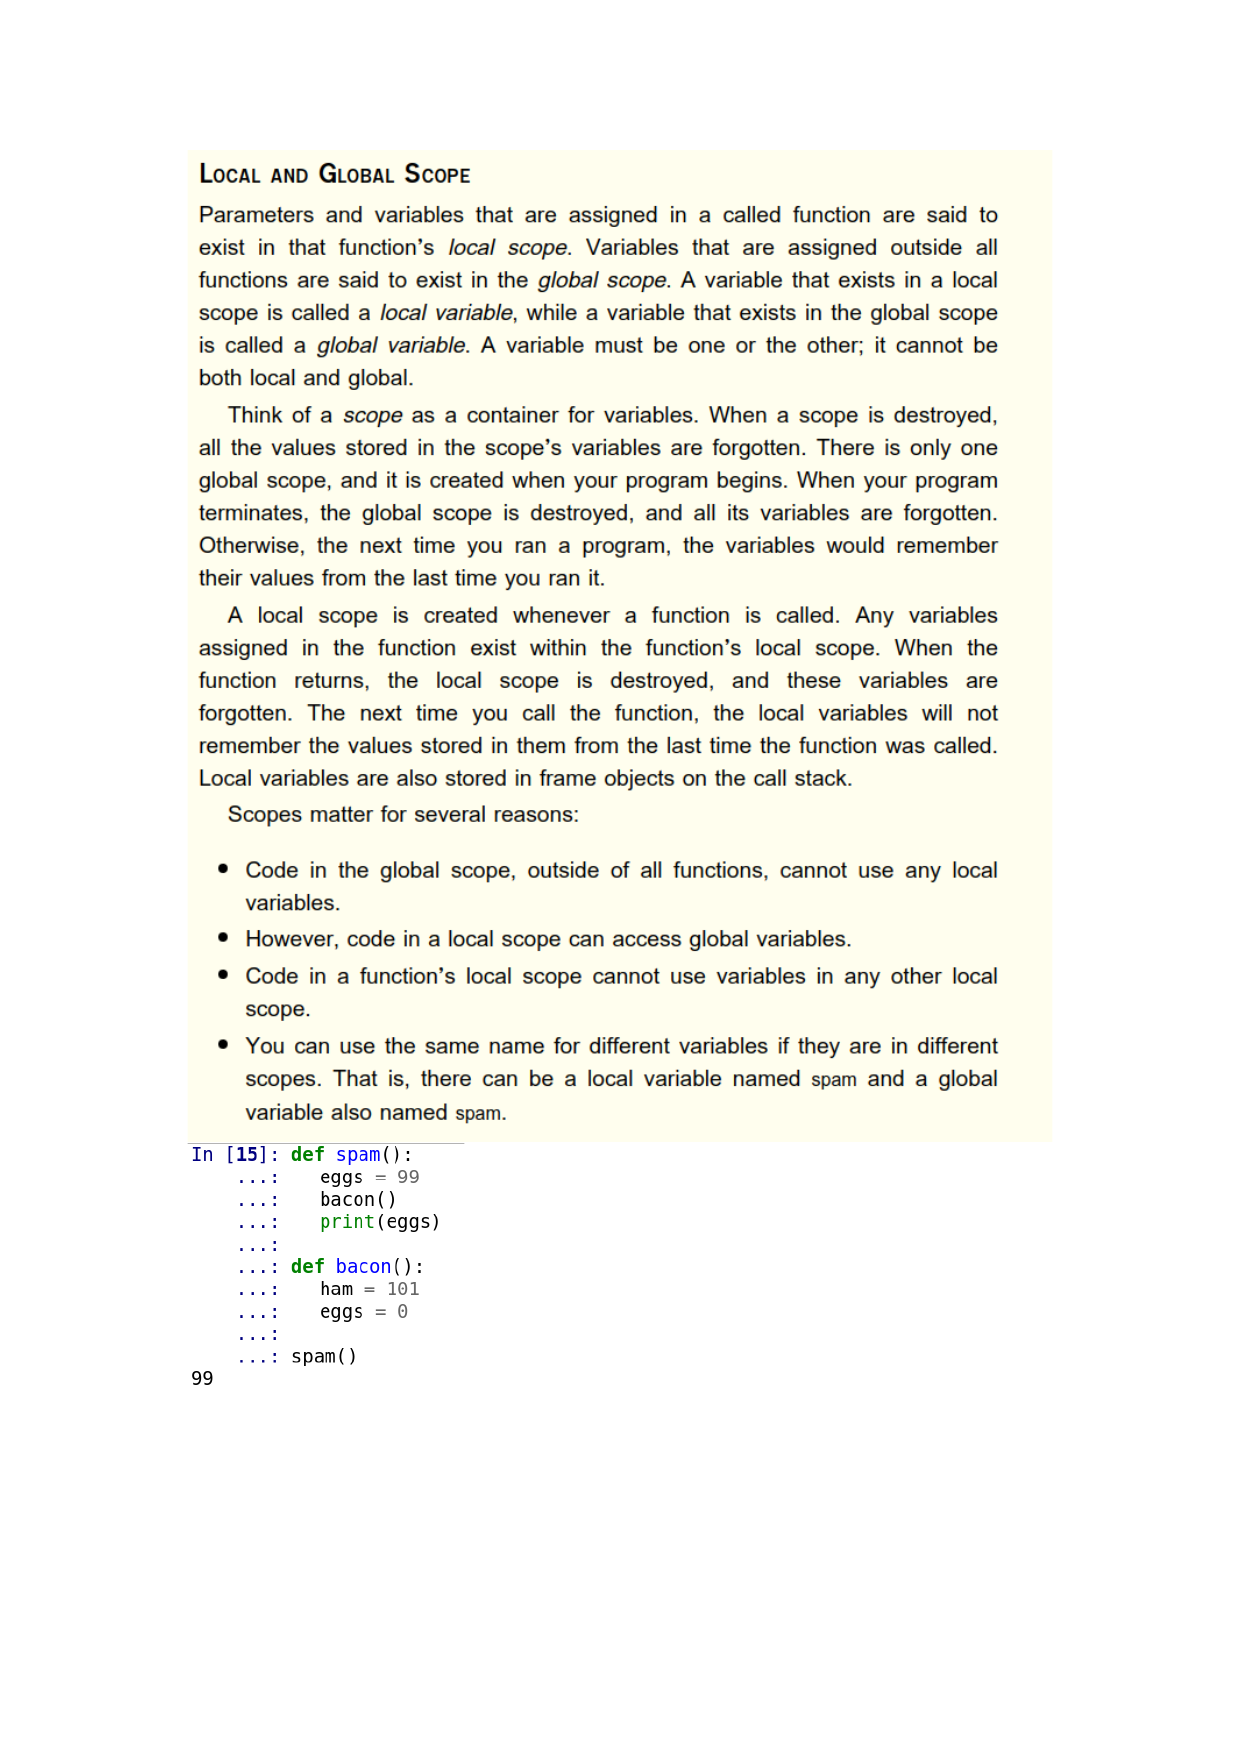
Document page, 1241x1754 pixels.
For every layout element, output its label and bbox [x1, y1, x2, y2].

picture [187, 150, 1053, 1142]
picture [187, 1143, 465, 1399]
